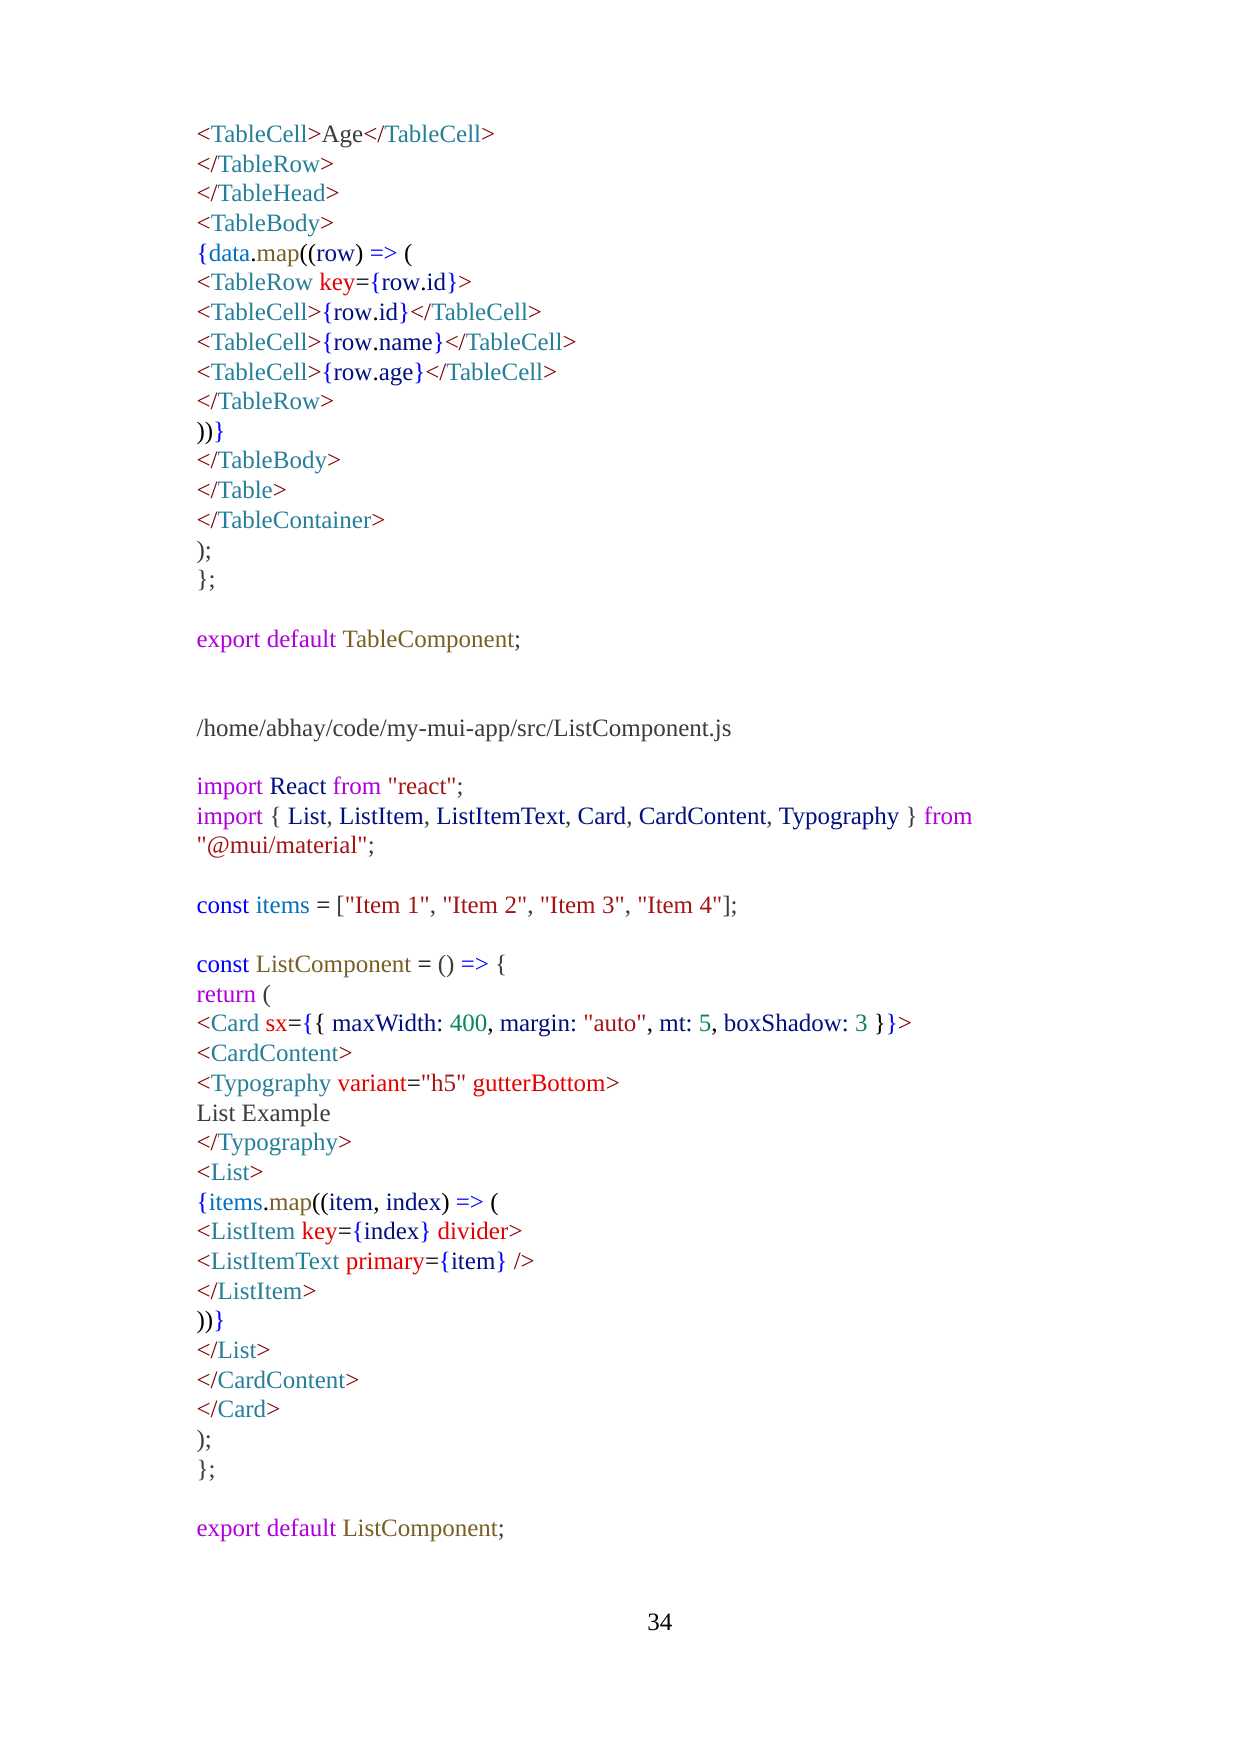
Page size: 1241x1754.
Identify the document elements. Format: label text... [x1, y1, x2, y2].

text </TableBody> [196, 445, 1122, 474]
text </TableHead> [196, 177, 1122, 207]
text ))} [196, 1304, 1122, 1334]
text </CardContent> [196, 1364, 1122, 1393]
text {data.map((row) => ( [196, 237, 1122, 267]
text <TableCell>{row.name}</TableCell> [196, 326, 1122, 356]
text </Table> [196, 474, 1122, 504]
text }; [196, 1453, 1122, 1483]
text <ListItemText primary={item} /> [196, 1245, 1122, 1275]
text ); [196, 1423, 1122, 1453]
text export default TableComponent; [196, 623, 1122, 652]
text <Typography variant="h5" gutterBottom> [196, 1067, 1122, 1097]
text export default ListComponent; [196, 1512, 1122, 1542]
text </TableContainer> [196, 504, 1122, 534]
text </Typography> [196, 1126, 1122, 1156]
text List Example [196, 1097, 1122, 1126]
text </List> [196, 1334, 1122, 1364]
text <TableCell>{row.id}</TableCell> [196, 296, 1122, 326]
text <CardContent> [196, 1037, 1122, 1067]
text <TableBody> [196, 207, 1122, 237]
text return ( [196, 978, 1122, 1008]
text </TableRow> [196, 385, 1122, 415]
text <TableCell>{row.age}</TableCell> [196, 356, 1122, 385]
text const ListComponent = () => { [196, 948, 1122, 978]
text import React from "react"; [196, 771, 1122, 800]
text ))} [196, 415, 1122, 445]
text }; [196, 563, 1122, 593]
text <Card sx={{ maxWidth: 400, margin: "auto", mt: 5, boxShadow: 3 }}> [196, 1008, 1122, 1037]
text /home/abhay/code/my-mui-app/src/ListComponent.js [196, 712, 1122, 742]
text <List> [196, 1156, 1122, 1186]
text <TableRow key={row.id}> [196, 267, 1122, 296]
text </ListItem> [196, 1275, 1122, 1304]
text ); [196, 534, 1122, 563]
text <TableCell>Age</TableCell> [196, 118, 1122, 148]
text </Card> [196, 1393, 1122, 1423]
text {items.map((item, index) => ( [196, 1186, 1122, 1215]
text <ListItem key={index} divider> [196, 1215, 1122, 1245]
text import { List, ListItem, ListItemText, Card, CardContent, Typography } from "@mui/material"; [196, 800, 1122, 859]
text const items = ["Item 1", "Item 2", "Item 3", "Item 4"]; [196, 889, 1122, 918]
text </TableRow> [196, 148, 1122, 177]
